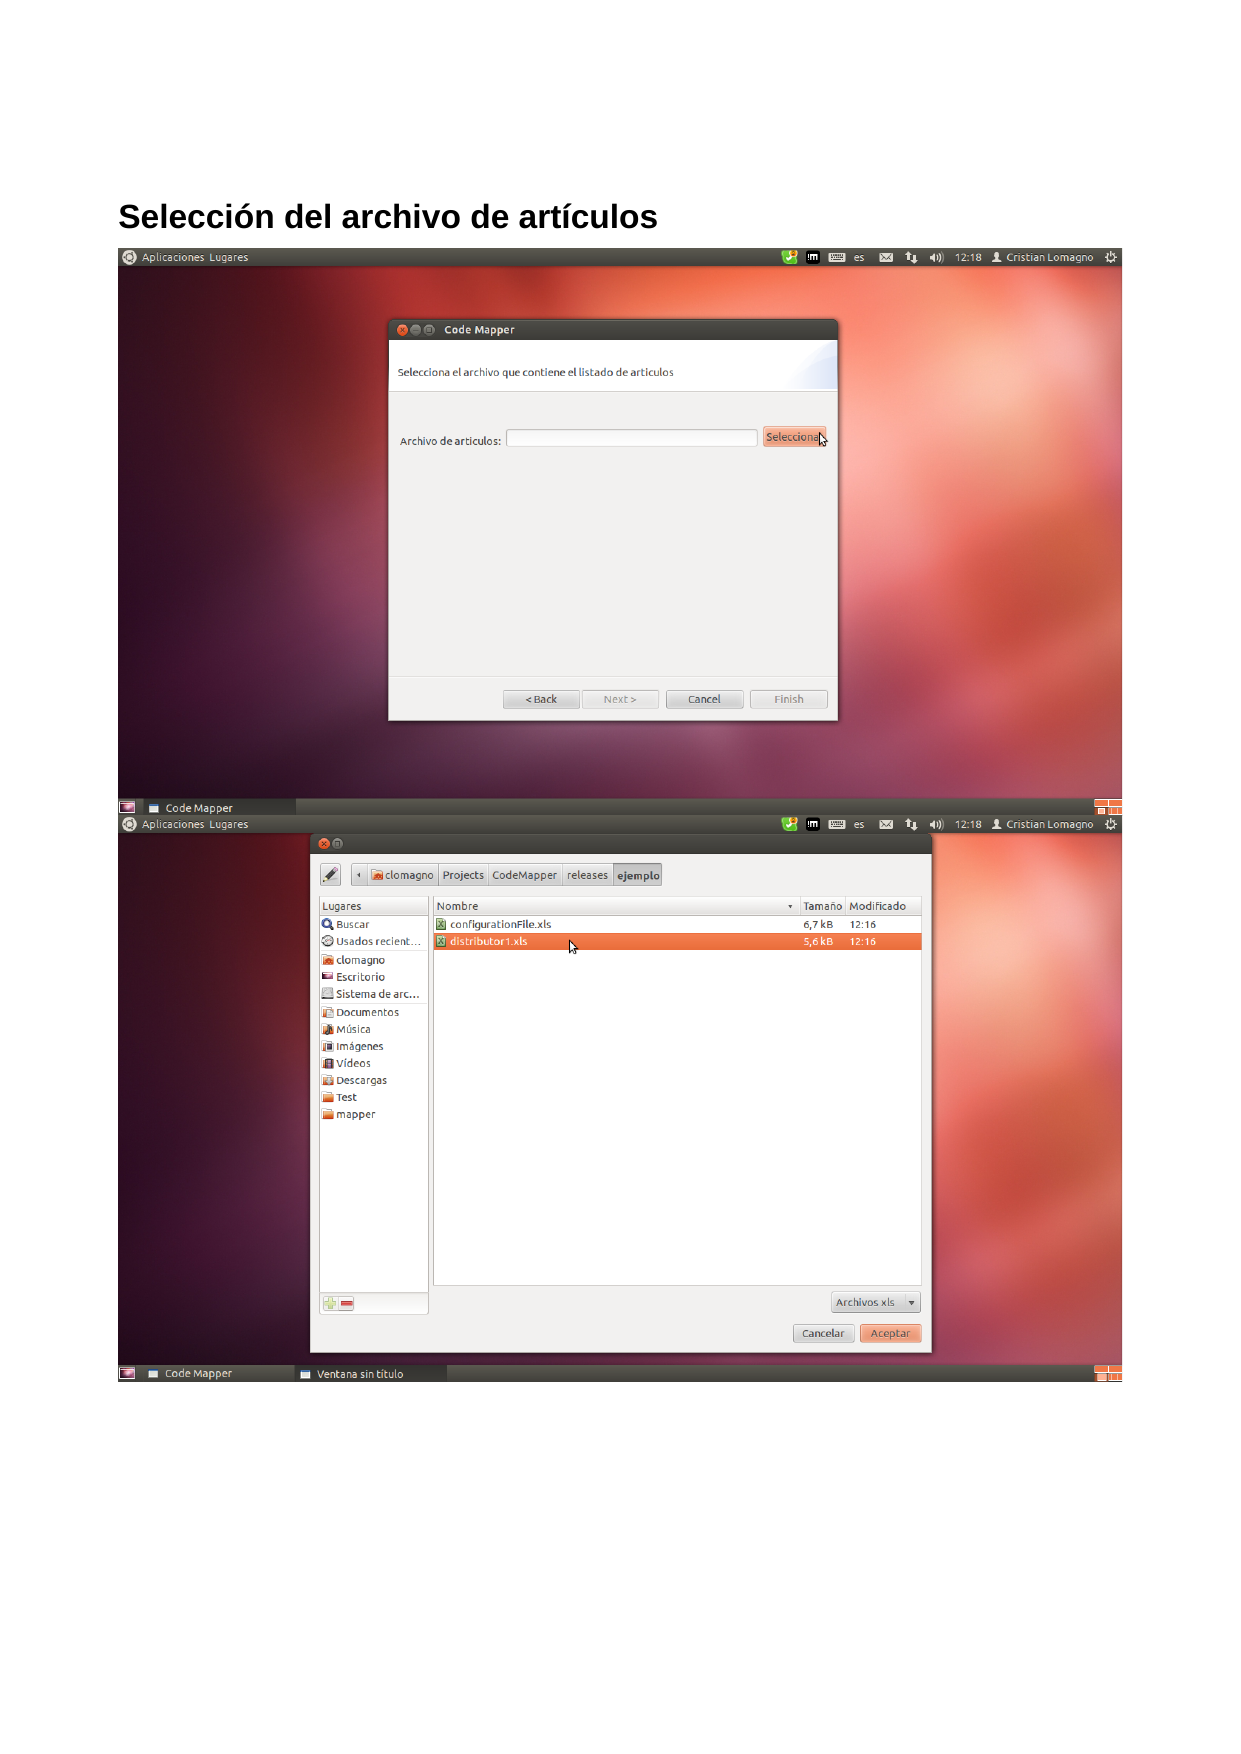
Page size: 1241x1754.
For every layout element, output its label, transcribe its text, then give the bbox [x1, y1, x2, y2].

picture [118, 248, 1123, 1382]
subtitle Selección del archivo de artículos [118, 197, 1122, 236]
